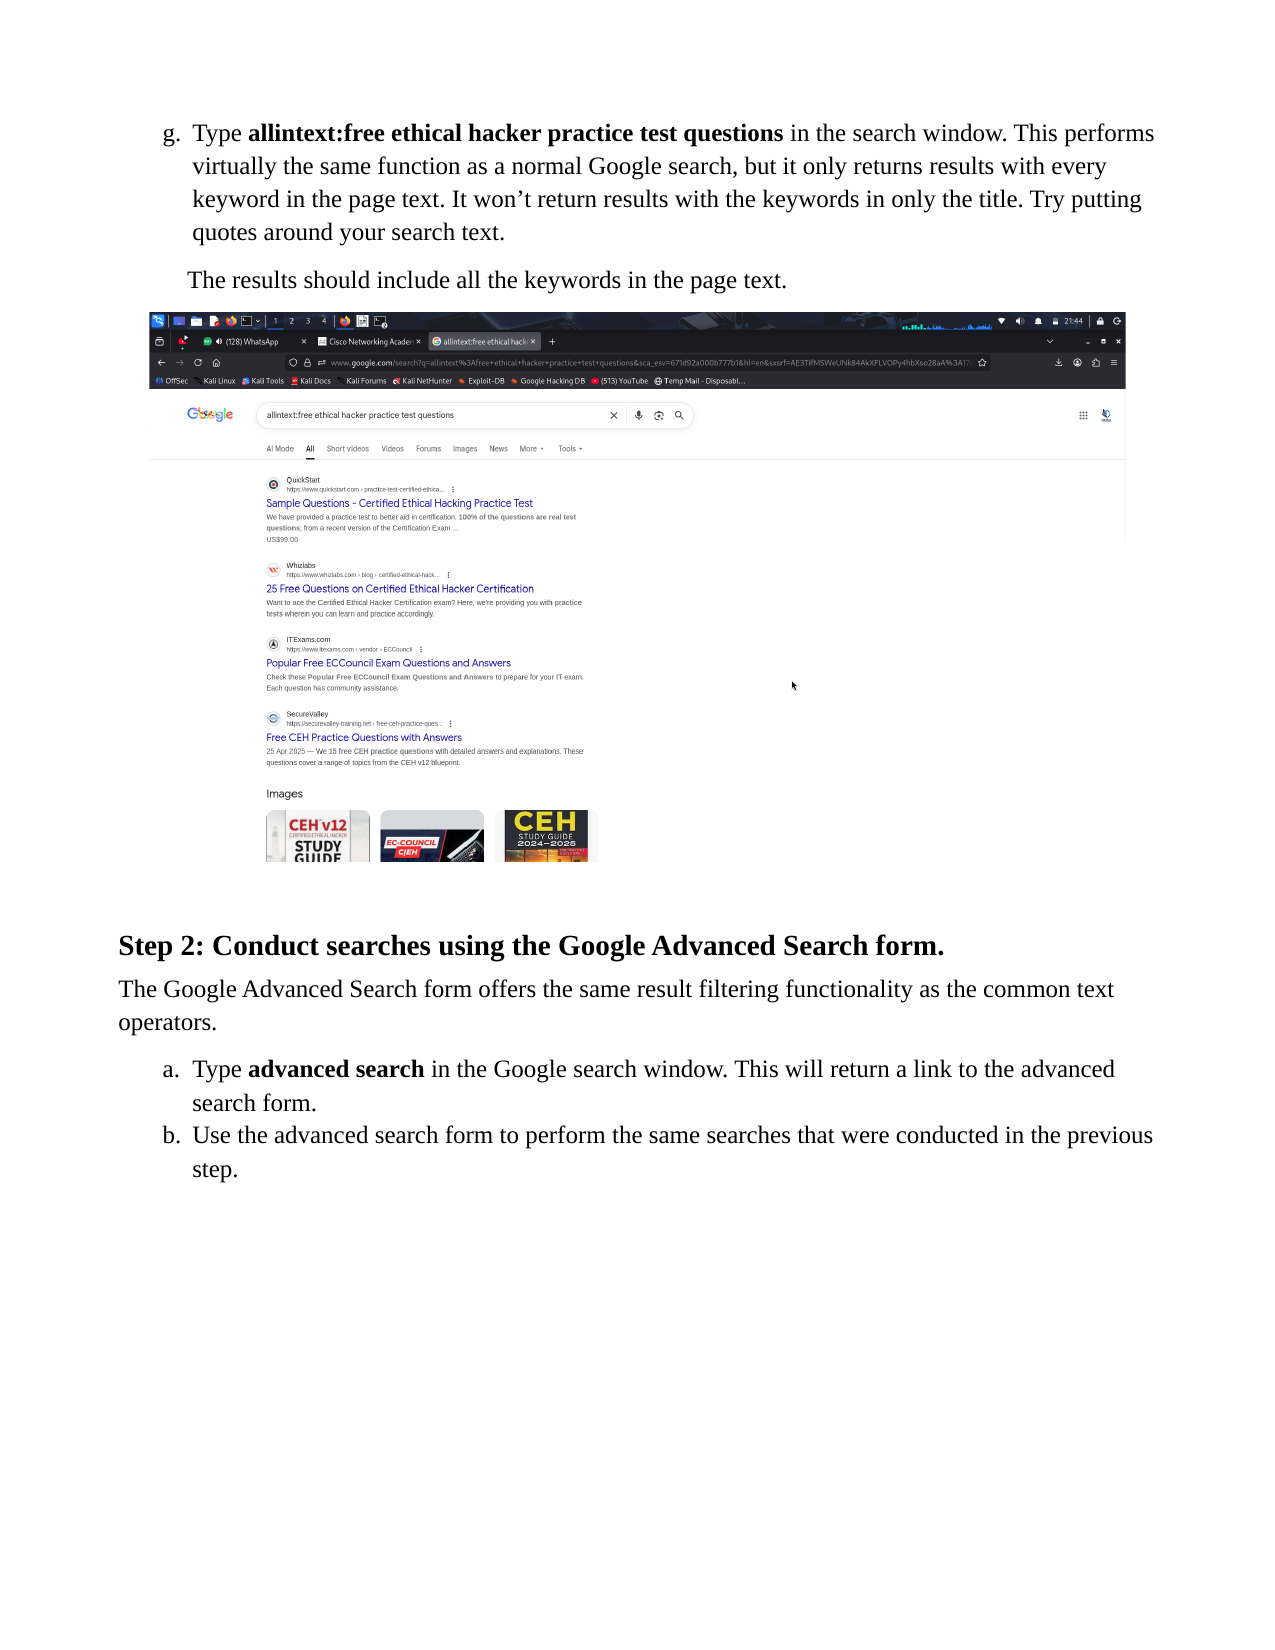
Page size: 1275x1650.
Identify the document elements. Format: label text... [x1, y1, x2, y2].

text The results should include all the keywords in the page text. [181, 265, 1157, 293]
list Type allintext:free ethical hacker practice test questions in the search window. This performs virtually the same function as a normal Google search, but it only returns results with every keyword in the page text. It won’t return results with the keywords in only the title. Try putting quotes around your search text. [162, 118, 1157, 246]
list Use the advanced search form to perform the same searches that were conducted in the previous step. [162, 1121, 1157, 1182]
subtitle Step 2: Conduct searches using the Google Advanced Search form. [118, 928, 1157, 961]
text The Google Advanced Search form offers the same result filtering functionality as the common text operators. [118, 974, 1157, 1036]
list Type advanced search in the Google search window. This will return a link to the advanced search form. [162, 1054, 1157, 1116]
picture [149, 312, 1126, 862]
